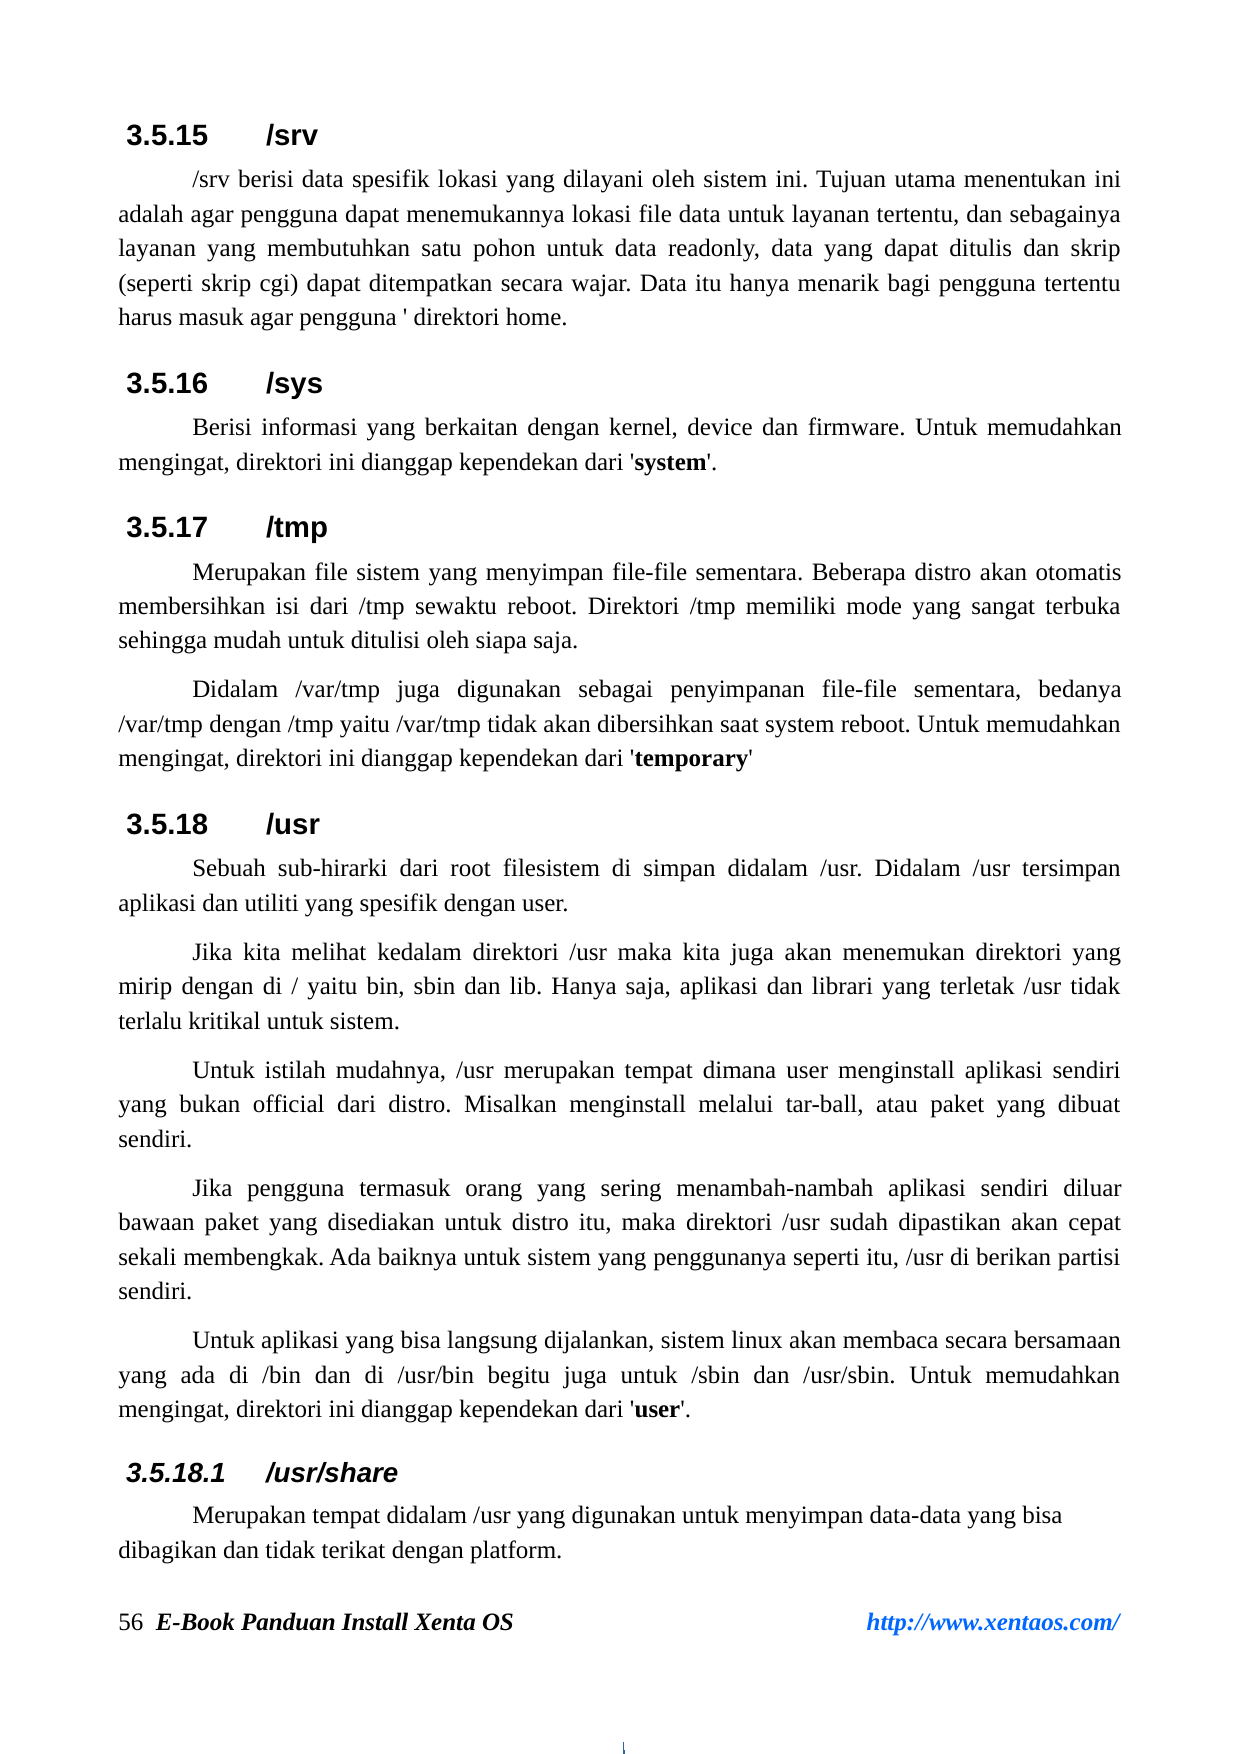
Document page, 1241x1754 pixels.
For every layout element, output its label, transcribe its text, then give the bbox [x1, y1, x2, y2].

text Jika kita melihat kedalam direktori /usr maka kita juga akan menemukan direktori yang mirip dengan di / yaitu bin, sbin dan lib. Hanya saja, aplikasi dan librari yang terletak /usr tidak terlalu kritikal untuk sistem. [118, 937, 1122, 1035]
text Berisi informasi yang berkaitan dengan kernel, device dan firmware. Untuk memudahkan mengingat, direktori ini dianggap kependekan dari 'system'. [118, 412, 1122, 475]
text Merupakan file sistem yang menyimpan file-file sementara. Beberapa distro akan otomatis membersihkan isi dari /tmp sewaktu reboot. Direktori /tmp memiliki mode yang sangat terbuka sehingga mudah untuk ditulisi oleh siapa saja. [118, 557, 1122, 654]
subtitle /usr [118, 807, 1122, 841]
subtitle /srv [118, 118, 1122, 152]
subtitle /sys [118, 366, 1122, 400]
subtitle /usr/share [118, 1456, 1122, 1488]
text Merupakan tempat didalam /usr yang digunakan untuk menyimpan data-data yang bisa dibagikan dan tidak terikat dengan platform. [118, 1500, 1122, 1564]
text Sebuah sub-hirarki dari root filesistem di simpan didalam /usr. Didalam /usr tersimpan aplikasi dan utiliti yang spesifik dengan user. [118, 853, 1122, 917]
text Untuk aplikasi yang bisa langsung dijalankan, sistem linux akan membaca secara bersamaan yang ada di /bin dan di /usr/bin begitu juga untuk /sbin dan /usr/sbin. Untuk memudahkan mengingat, direktori ini dianggap kependekan dari 'user'. [118, 1326, 1122, 1423]
text /srv berisi data spesifik lokasi yang dilayani oleh sistem ini. Tujuan utama menentukan ini adalah agar pengguna dapat menemukannya lokasi file data untuk layanan tertentu, dan sebagainya layanan yang membutuhkan satu pohon untuk data readonly, data yang dapat ditulis dan skrip (seperti skrip cgi) dapat ditempatkan secara wajar. Data itu hanya menarik bagi pengguna tertentu harus masuk agar pengguna ' direktori home. [118, 164, 1122, 331]
text Didalam /var/tmp juga digunakan sebagai penyimpanan file-file sementara, bedanya /var/tmp dengan /tmp yaitu /var/tmp tidak akan dibersihkan saat system reboot. Untuk memudahkan mengingat, direktori ini dianggap kependekan dari 'temporary' [118, 674, 1122, 772]
subtitle /tmp [118, 510, 1122, 544]
text Untuk istilah mudahnya, /usr merupakan tempat dimana user menginstall aplikasi sendiri yang bukan official dari distro. Misalkan menginstall melalui tar-ball, atau paket yang dibuat sendiri. [118, 1055, 1122, 1153]
text Jika pengguna termasuk orang yang sering menambah-nambah aplikasi sendiri diluar bawaan paket yang disediakan untuk distro itu, maka direktori /usr sudah dipastikan akan cepat sekali membengkak. Ada baiknya untuk sistem yang penggunanya seperti itu, /usr di berikan partisi sendiri. [118, 1173, 1122, 1305]
